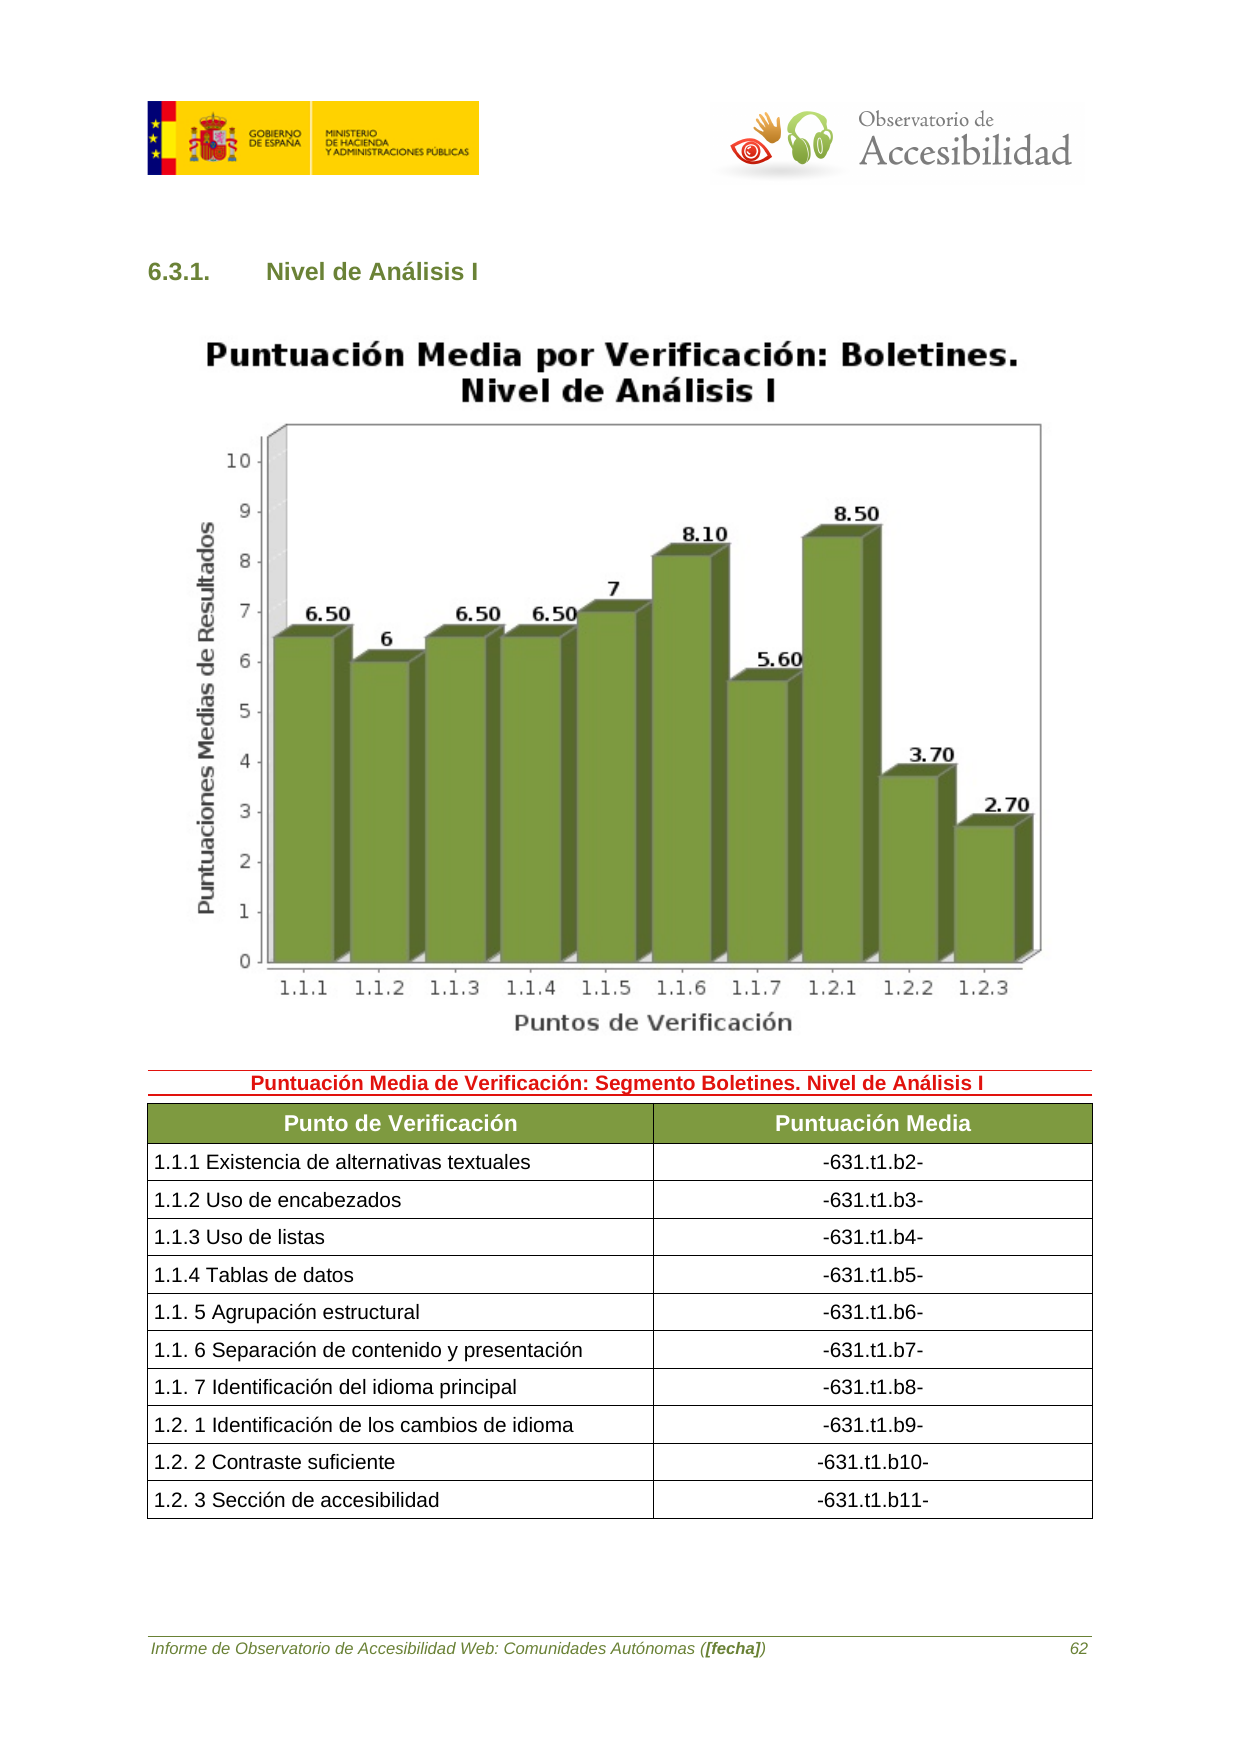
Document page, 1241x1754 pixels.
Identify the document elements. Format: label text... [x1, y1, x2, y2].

table_cell 1.1.3 Uso de listas [148, 1219, 653, 1255]
table_cell 1.1. 6 Separación de contenido y presentación [148, 1331, 653, 1368]
table_cell -631.t1.b10- [654, 1444, 1092, 1480]
table_cell 1.2. 1 Identificación de los cambios de idioma [148, 1406, 653, 1443]
table_header Punto de Verificación [148, 1104, 653, 1143]
table_cell -631.t1.b3- [654, 1181, 1092, 1218]
table_cell 1.1. 5 Agrupación estructural [148, 1294, 653, 1330]
text Puntuación Media de Verificación: Segmento Boletines. Nivel de Análisis I [148, 1071, 1092, 1094]
table_cell -631.t1.b8- [654, 1369, 1092, 1405]
table_cell -631.t1.b6- [654, 1294, 1092, 1330]
table_cell -631.t1.b9- [654, 1406, 1092, 1443]
table_cell -631.t1.b4- [654, 1219, 1092, 1255]
subtitle Nivel de Análisis I [148, 257, 1092, 286]
table_header Puntuación Media [654, 1104, 1092, 1143]
picture [175, 335, 1059, 1045]
table_cell -631.t1.b2- [654, 1144, 1092, 1180]
table_cell -631.t1.b11- [654, 1481, 1092, 1518]
table_cell 1.1.4 Tablas de datos [148, 1256, 653, 1293]
table_cell -631.t1.b5- [654, 1256, 1092, 1293]
picture [710, 102, 1086, 185]
table_cell 1.1. 7 Identificación del idioma principal [148, 1369, 653, 1405]
table_cell 1.1.1 Existencia de alternativas textuales [148, 1144, 653, 1180]
table_cell -631.t1.b7- [654, 1331, 1092, 1368]
table_cell 1.2. 3 Sección de accesibilidad [148, 1481, 653, 1518]
picture [147, 101, 479, 175]
table_cell 1.1.2 Uso de encabezados [148, 1181, 653, 1218]
table_cell 1.2. 2 Contraste suficiente [148, 1444, 653, 1480]
